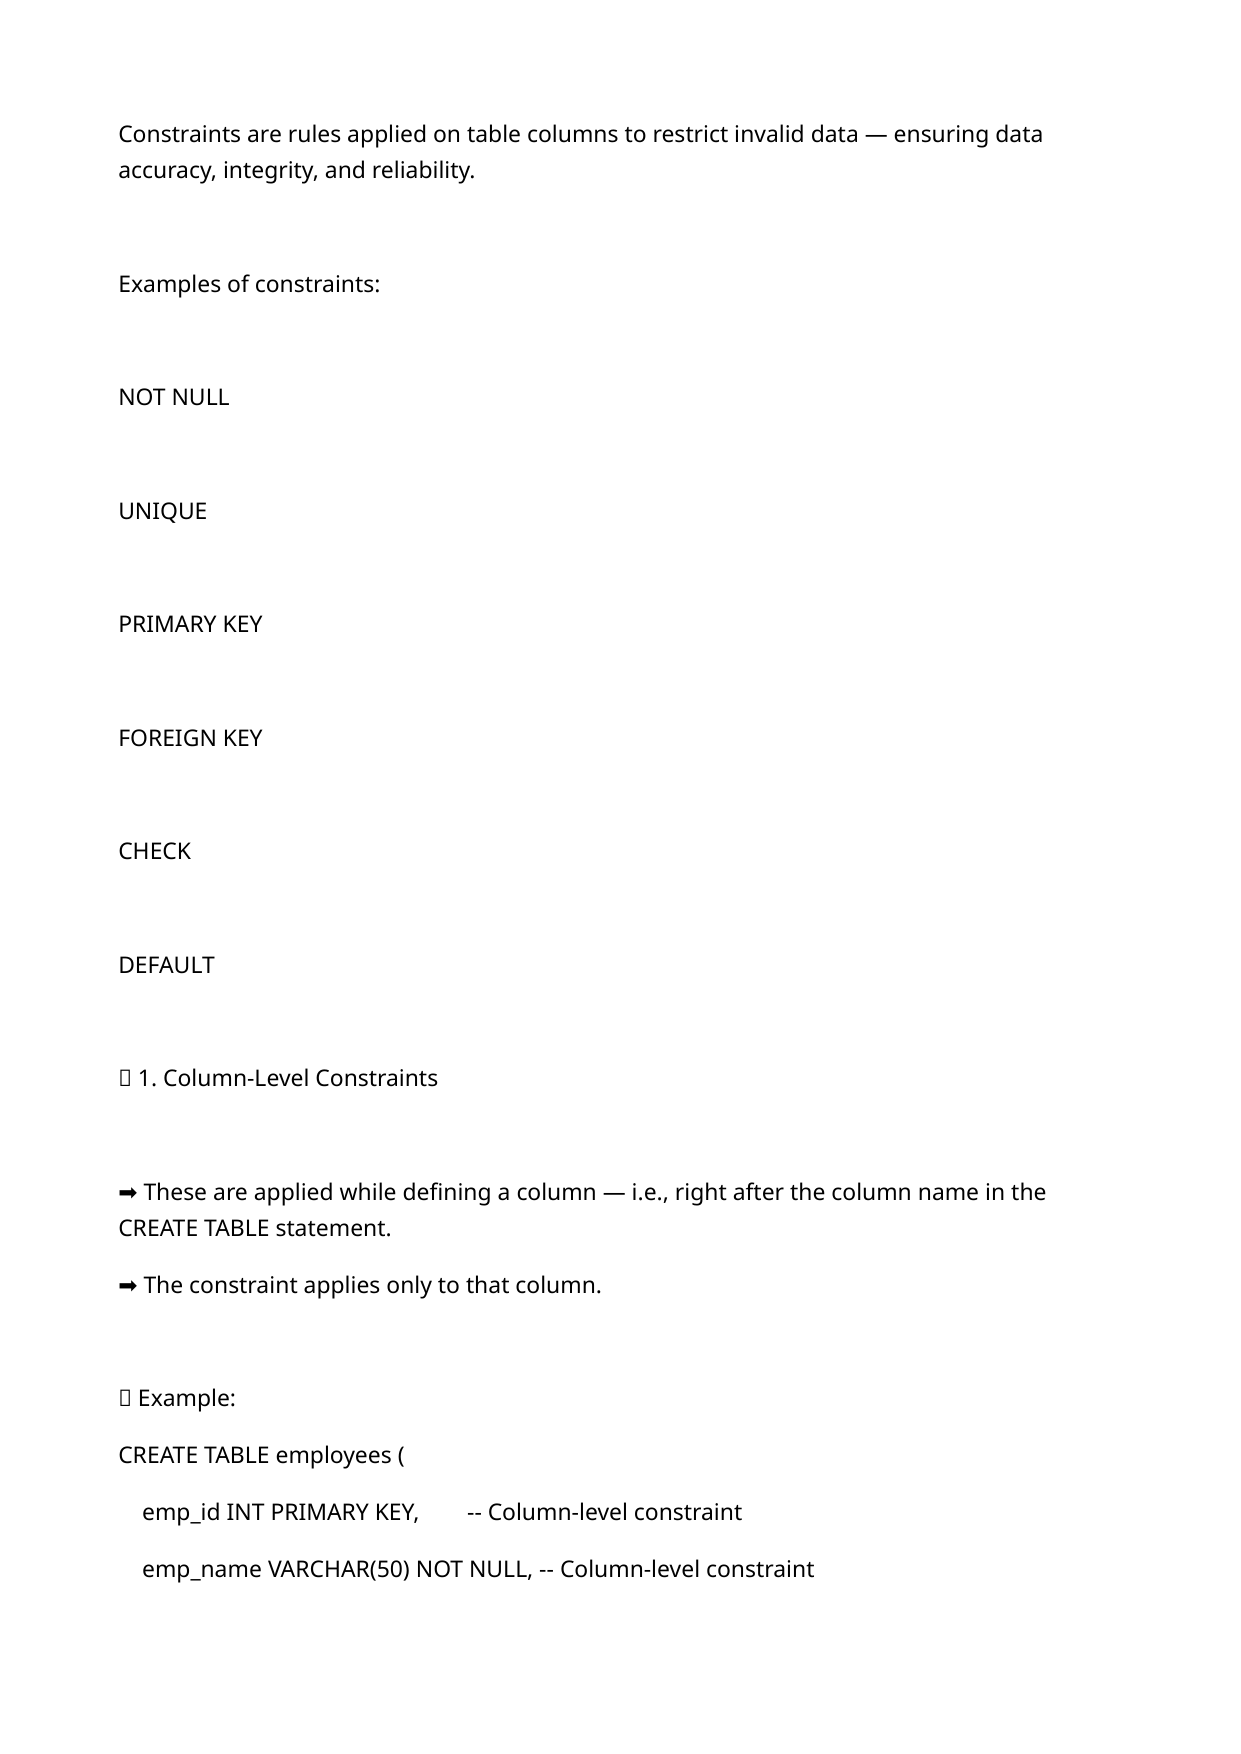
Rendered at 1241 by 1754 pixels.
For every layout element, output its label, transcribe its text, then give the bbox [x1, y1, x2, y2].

text DEFAULT [118, 949, 1122, 980]
text CREATE TABLE employees ( [118, 1439, 1122, 1470]
text ➡️ The constraint applies only to that column. [118, 1269, 1122, 1300]
text emp_name VARCHAR(50) NOT NULL, -- Column-level constraint [118, 1552, 1122, 1584]
text NOT NULL [118, 381, 1122, 412]
text FOREIGN KEY [118, 722, 1122, 753]
text 🔸 1. Column-Level Constraints [118, 1062, 1122, 1094]
text Examples of constraints: [118, 268, 1122, 299]
text Constraints are rules applied on table columns to restrict invalid data — ensuring data accuracy, integrity, and reliability. [118, 118, 1122, 185]
text PRIMARY KEY [118, 608, 1122, 639]
text emp_id INT PRIMARY KEY, -- Column-level constraint [118, 1496, 1122, 1527]
text ➡️ These are applied while defining a column — i.e., right after the column name in the CREATE TABLE statement. [118, 1176, 1122, 1243]
text UNIQUE [118, 495, 1122, 526]
text ✅ Example: [118, 1382, 1122, 1413]
text CHECK [118, 835, 1122, 867]
